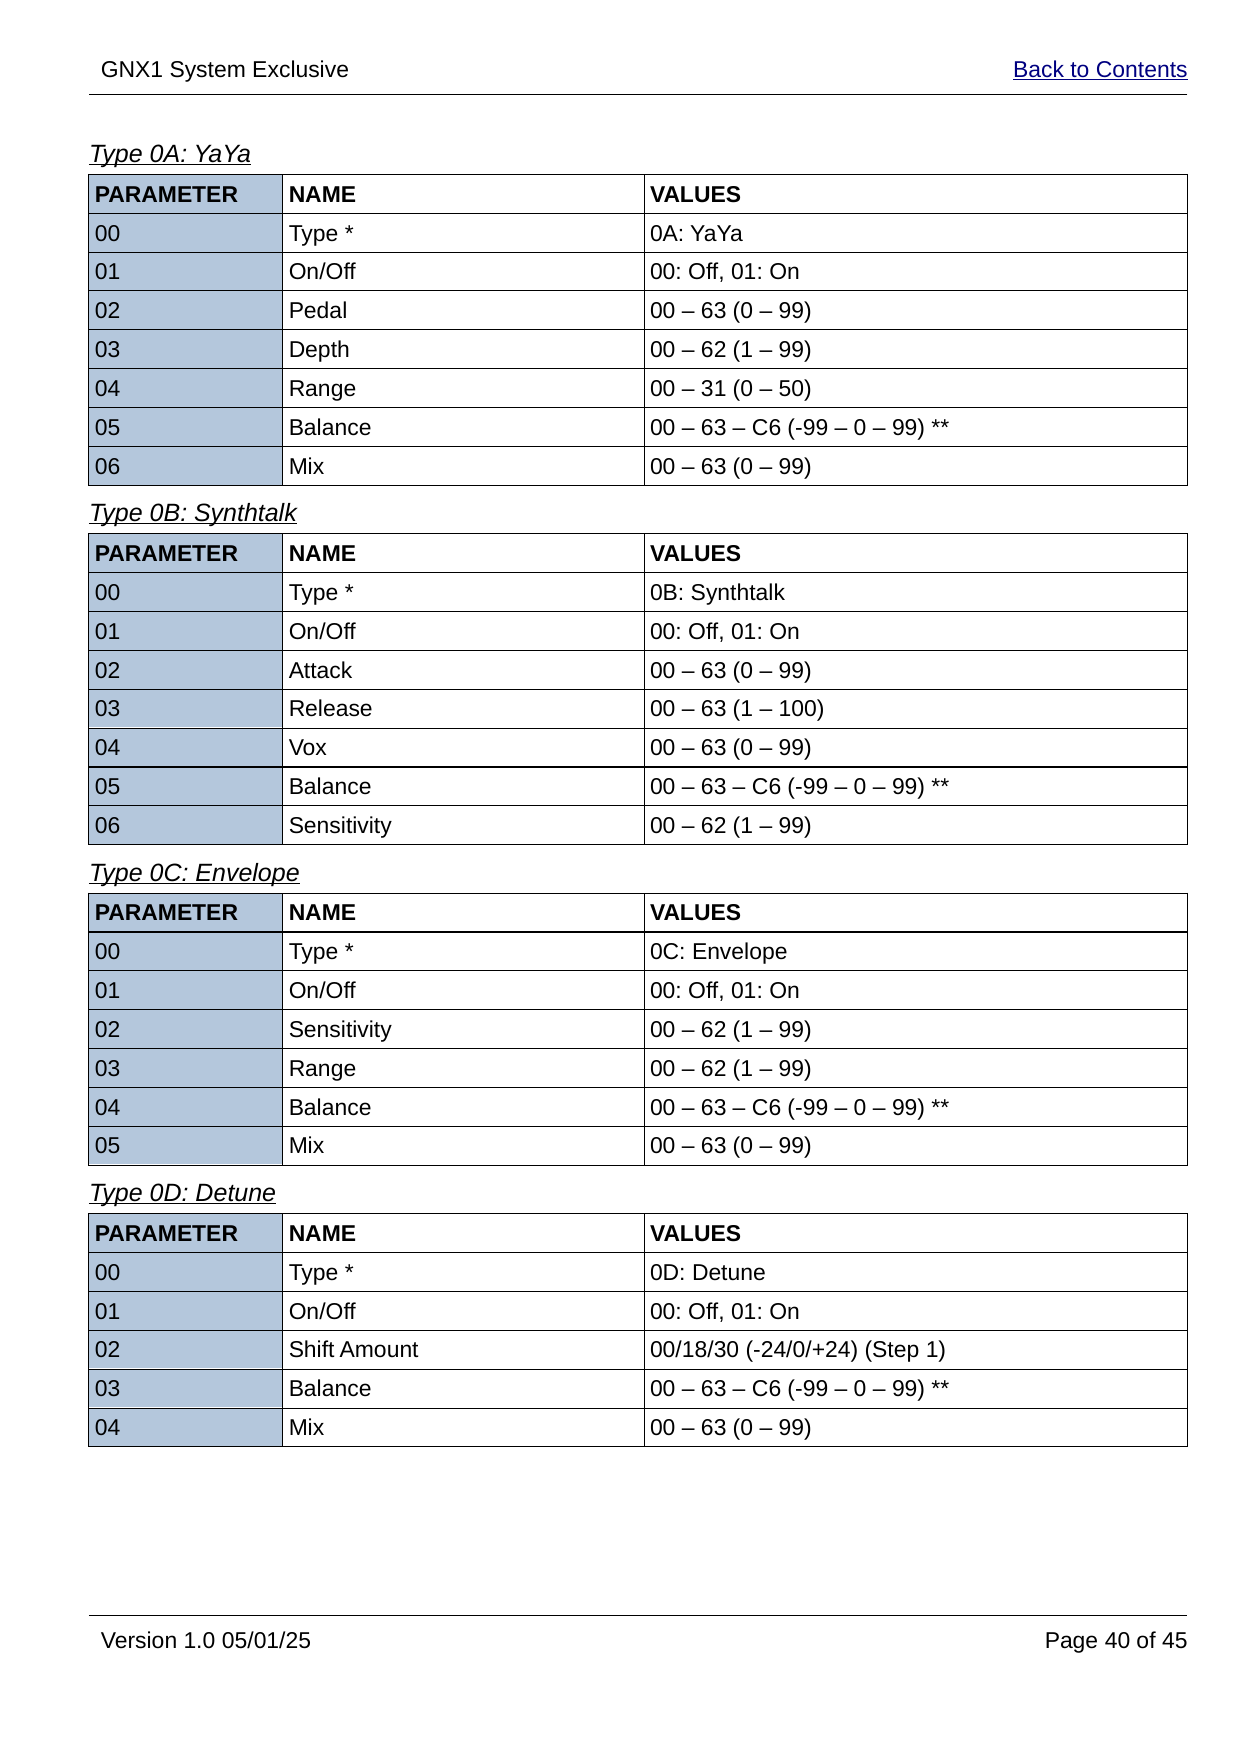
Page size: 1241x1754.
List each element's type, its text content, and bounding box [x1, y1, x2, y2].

table_cell 00 [89, 1253, 282, 1291]
table_cell On/Off [283, 1292, 644, 1330]
table_cell 00 – 31 (0 – 50) [645, 369, 1187, 407]
table_cell 02 [89, 1010, 282, 1048]
table_cell 0C: Envelope [645, 933, 1187, 970]
table_cell Balance [283, 1088, 644, 1126]
table_cell Type * [283, 933, 644, 970]
table_header VALUES [645, 534, 1187, 572]
table_cell 04 [89, 1088, 282, 1126]
table_cell 00 [89, 214, 282, 252]
table_cell 01 [89, 253, 282, 290]
table_cell Release [283, 690, 644, 727]
subtitle Type 0D: Detune [89, 1178, 1187, 1207]
table_cell Attack [283, 651, 644, 689]
table_cell Balance [283, 1370, 644, 1407]
table_cell Range [283, 1049, 644, 1087]
table_cell Pedal [283, 291, 644, 329]
table_cell 00 – 63 (0 – 99) [645, 447, 1187, 485]
table_cell Type * [283, 1253, 644, 1291]
table_cell Sensitivity [283, 806, 644, 844]
table_cell 00 – 63 (0 – 99) [645, 651, 1187, 689]
table_cell 05 [89, 408, 282, 446]
table_cell 00 – 62 (1 – 99) [645, 1049, 1187, 1087]
table_header PARAMETER [89, 1214, 282, 1252]
table_cell 00 – 62 (1 – 99) [645, 1010, 1187, 1048]
table_header PARAMETER [89, 175, 282, 213]
table_cell 01 [89, 971, 282, 1009]
table_cell 00 – 63 (0 – 99) [645, 291, 1187, 329]
table_cell 02 [89, 291, 282, 329]
table_header NAME [283, 1214, 644, 1252]
table_cell Type * [283, 573, 644, 611]
table_cell 00 – 63 (0 – 99) [645, 1409, 1187, 1446]
table_cell 02 [89, 651, 282, 689]
table_header VALUES [645, 175, 1187, 213]
table_cell 03 [89, 1370, 282, 1407]
table_cell 00: Off, 01: On [645, 971, 1187, 1009]
table_cell On/Off [283, 253, 644, 290]
table_cell 0D: Detune [645, 1253, 1187, 1291]
table_cell 00 – 62 (1 – 99) [645, 806, 1187, 844]
table_cell 00 – 63 – C6 (-99 – 0 – 99) ** [645, 1088, 1187, 1126]
table_header PARAMETER [89, 534, 282, 572]
table_header VALUES [645, 894, 1187, 931]
table_cell 05 [89, 1127, 282, 1164]
table_cell 00: Off, 01: On [645, 1292, 1187, 1330]
table_cell 01 [89, 1292, 282, 1330]
table_cell 03 [89, 690, 282, 727]
table_cell Vox [283, 729, 644, 766]
table_cell 00 – 63 (0 – 99) [645, 1127, 1187, 1164]
table_header NAME [283, 894, 644, 931]
table_cell 03 [89, 1049, 282, 1087]
table_cell 00 – 63 – C6 (-99 – 0 – 99) ** [645, 408, 1187, 446]
table_cell 00 [89, 573, 282, 611]
table_cell 01 [89, 612, 282, 650]
table_cell 05 [89, 768, 282, 805]
table_cell 00 – 63 – C6 (-99 – 0 – 99) ** [645, 768, 1187, 805]
subtitle Type 0A: YaYa [89, 139, 1187, 168]
table_cell Mix [283, 1409, 644, 1446]
table_cell Mix [283, 447, 644, 485]
table_cell Range [283, 369, 644, 407]
table_cell Mix [283, 1127, 644, 1164]
table_cell 00 – 63 (0 – 99) [645, 729, 1187, 766]
table_cell 00 – 63 – C6 (-99 – 0 – 99) ** [645, 1370, 1187, 1407]
table_cell Balance [283, 408, 644, 446]
table_header PARAMETER [89, 894, 282, 931]
table_cell 04 [89, 1409, 282, 1446]
table_cell On/Off [283, 612, 644, 650]
table_cell Balance [283, 768, 644, 805]
table_cell Sensitivity [283, 1010, 644, 1048]
table_header VALUES [645, 1214, 1187, 1252]
table_cell 03 [89, 330, 282, 368]
table_cell 00 – 63 (1 – 100) [645, 690, 1187, 727]
table_header NAME [283, 534, 644, 572]
table_cell 06 [89, 806, 282, 844]
table_cell 00: Off, 01: On [645, 612, 1187, 650]
table_cell Type * [283, 214, 644, 252]
table_cell On/Off [283, 971, 644, 1009]
table_cell 00: Off, 01: On [645, 253, 1187, 290]
subtitle Type 0B: Synthtalk [89, 498, 1187, 527]
table_cell 02 [89, 1331, 282, 1368]
table_cell 0B: Synthtalk [645, 573, 1187, 611]
table_cell 0A: YaYa [645, 214, 1187, 252]
table_cell Shift Amount [283, 1331, 644, 1368]
table_cell 06 [89, 447, 282, 485]
table_cell 00/18/30 (-24/0/+24) (Step 1) [645, 1331, 1187, 1368]
table_cell 00 [89, 933, 282, 970]
table_cell Depth [283, 330, 644, 368]
table_header NAME [283, 175, 644, 213]
table_cell 00 – 62 (1 – 99) [645, 330, 1187, 368]
subtitle Type 0C: Envelope [89, 858, 1187, 886]
table_cell 04 [89, 729, 282, 766]
table_cell 04 [89, 369, 282, 407]
